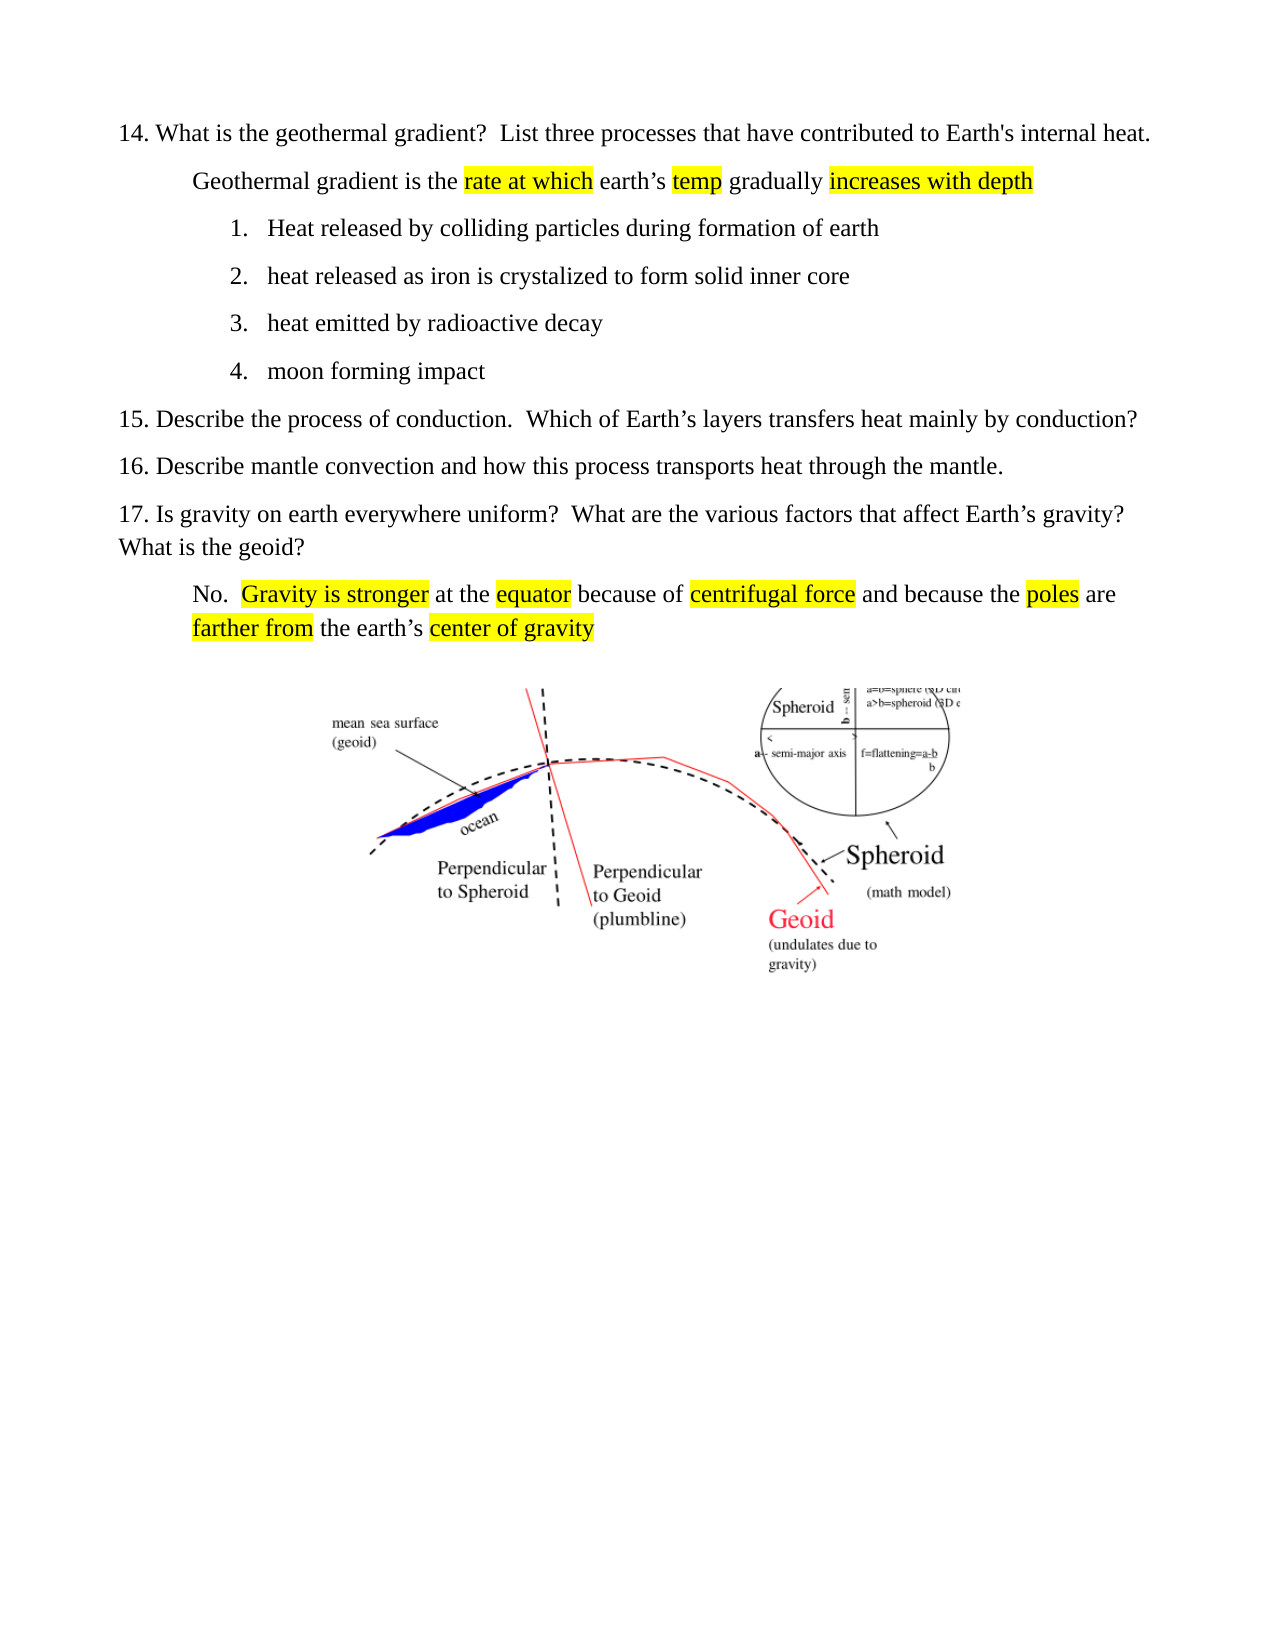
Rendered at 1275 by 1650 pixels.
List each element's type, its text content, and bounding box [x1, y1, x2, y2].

list heat released as iron is crystalized to form solid inner core [229, 261, 1157, 290]
list Heat released by colliding particles during formation of earth [229, 213, 1157, 242]
list moon forming impact [229, 356, 1157, 385]
text Geothermal gradient is the rate at which earth’s temp gradually increases with depth [192, 166, 1157, 194]
picture [314, 688, 961, 980]
list heat emitted by radioactive decay [229, 308, 1157, 337]
text 14. What is the geothermal gradient? List three processes that have contributed to Earth's internal heat. [118, 118, 1157, 147]
text 16. Describe mantle convection and how this process transports heat through the mantle. [118, 451, 1157, 480]
text 17. Is gravity on earth everywhere uniform? What are the various factors that affect Earth’s gravity? What is the geoid? [118, 499, 1157, 561]
text No. Gravity is stronger at the equator because of centrifugal force and because the poles are farther from the earth’s center of gravity [192, 579, 1157, 641]
text 15. Describe the process of conduction. Which of Earth’s layers transfers heat mainly by conduction? [118, 404, 1157, 432]
